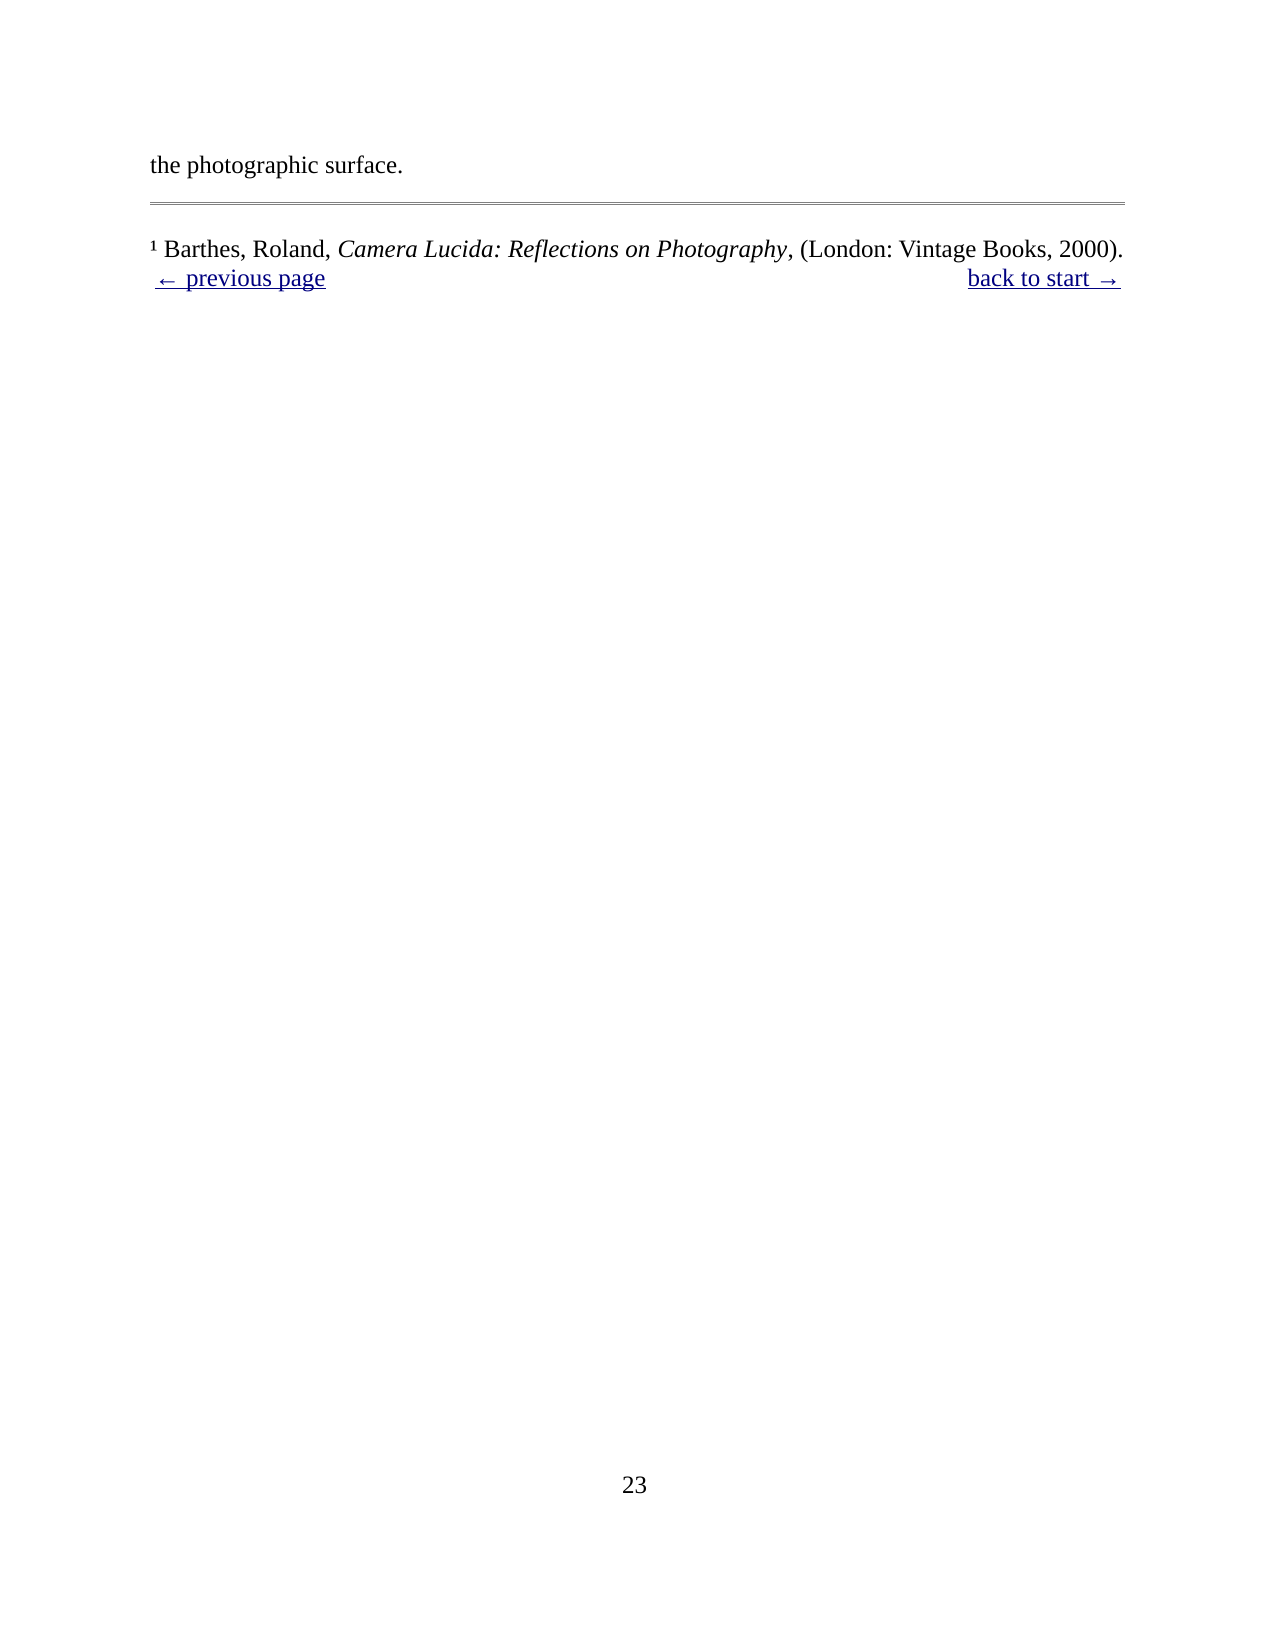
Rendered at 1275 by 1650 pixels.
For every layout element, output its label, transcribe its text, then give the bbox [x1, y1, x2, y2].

table_header ← previous page [150, 263, 637, 291]
table_header back to start → [638, 263, 1125, 291]
text ¹ Barthes, Roland, Camera Lucida: Reflections on Photography, (London: Vintage Books, 2000). [150, 234, 1125, 263]
text the photographic surface. [150, 150, 1125, 179]
